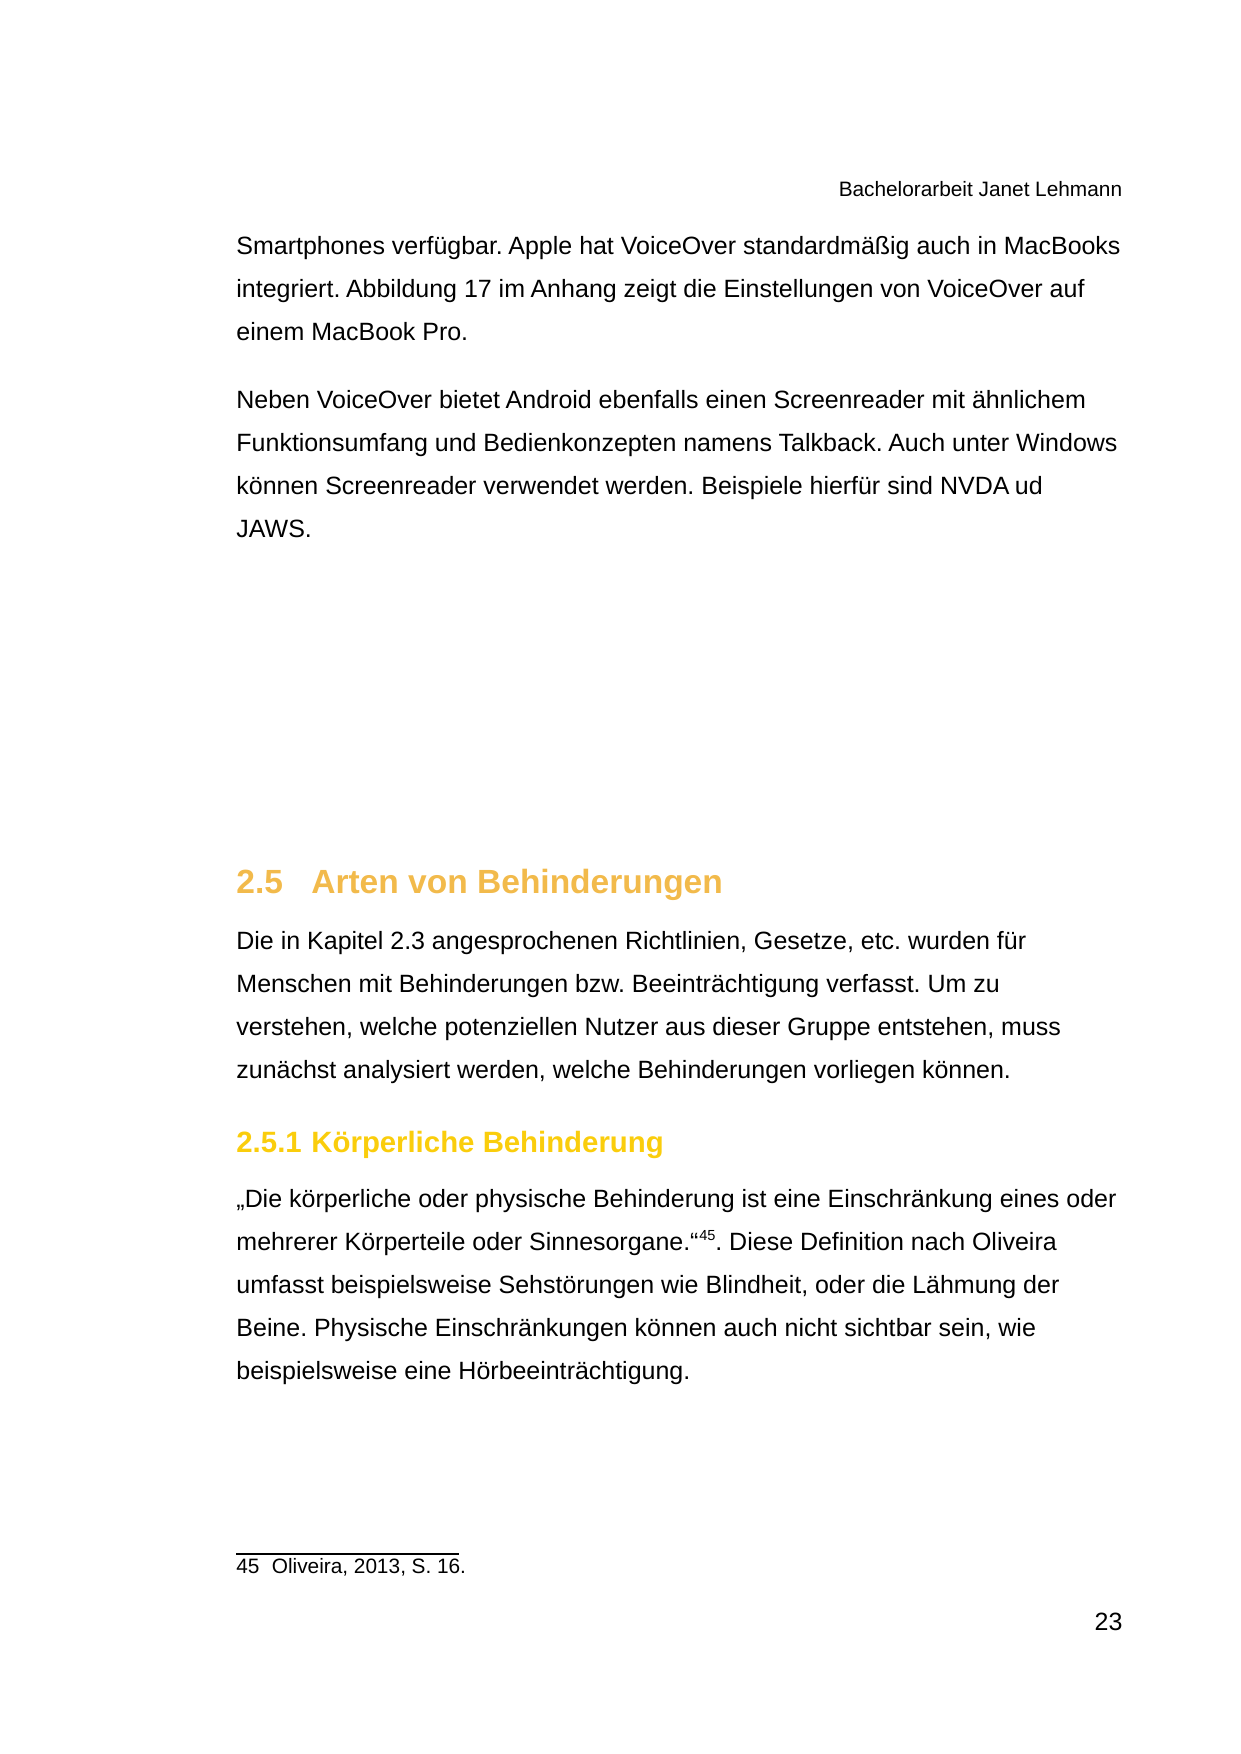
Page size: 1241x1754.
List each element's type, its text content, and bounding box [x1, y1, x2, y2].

subtitle Körperliche Behinderung [236, 1125, 1122, 1159]
text Smartphones verfügbar. Apple hat VoiceOver standardmäßig auch in MacBooks integriert. Abbildung 17 im Anhang zeigt die Einstellungen von VoiceOver auf einem MacBook Pro. [236, 231, 1122, 346]
subtitle Arten von Behinderungen [236, 862, 1122, 901]
text „Die körperliche oder physische Behinderung ist eine Einschränkung eines oder mehrerer Körperteile oder Sinnesorgane.“. Diese Definition nach Oliveira umfasst beispielsweise Sehstörungen wie Blindheit, oder die Lähmung der Beine. Physische Einschränkungen können auch nicht sichtbar sein, wie beispielsweise eine Hörbeeinträchtigung. [236, 1184, 1122, 1385]
text Oliveira, 2013, S. 16. [236, 1554, 1122, 1578]
text Neben VoiceOver bietet Android ebenfalls einen Screenreader mit ähnlichem Funktionsumfang und Bedienkonzepten namens Talkback. Auch unter Windows können Screenreader verwendet werden. Beispiele hierfür sind NVDA ud JAWS. [236, 385, 1122, 543]
text Die in Kapitel 2.3 angesprochenen Richtlinien, Gesetze, etc. wurden für Menschen mit Behinderungen bzw. Beeinträchtigung verfasst. Um zu verstehen, welche potenziellen Nutzer aus dieser Gruppe entstehen, muss zunächst analysiert werden, welche Behinderungen vorliegen können. [236, 926, 1122, 1084]
